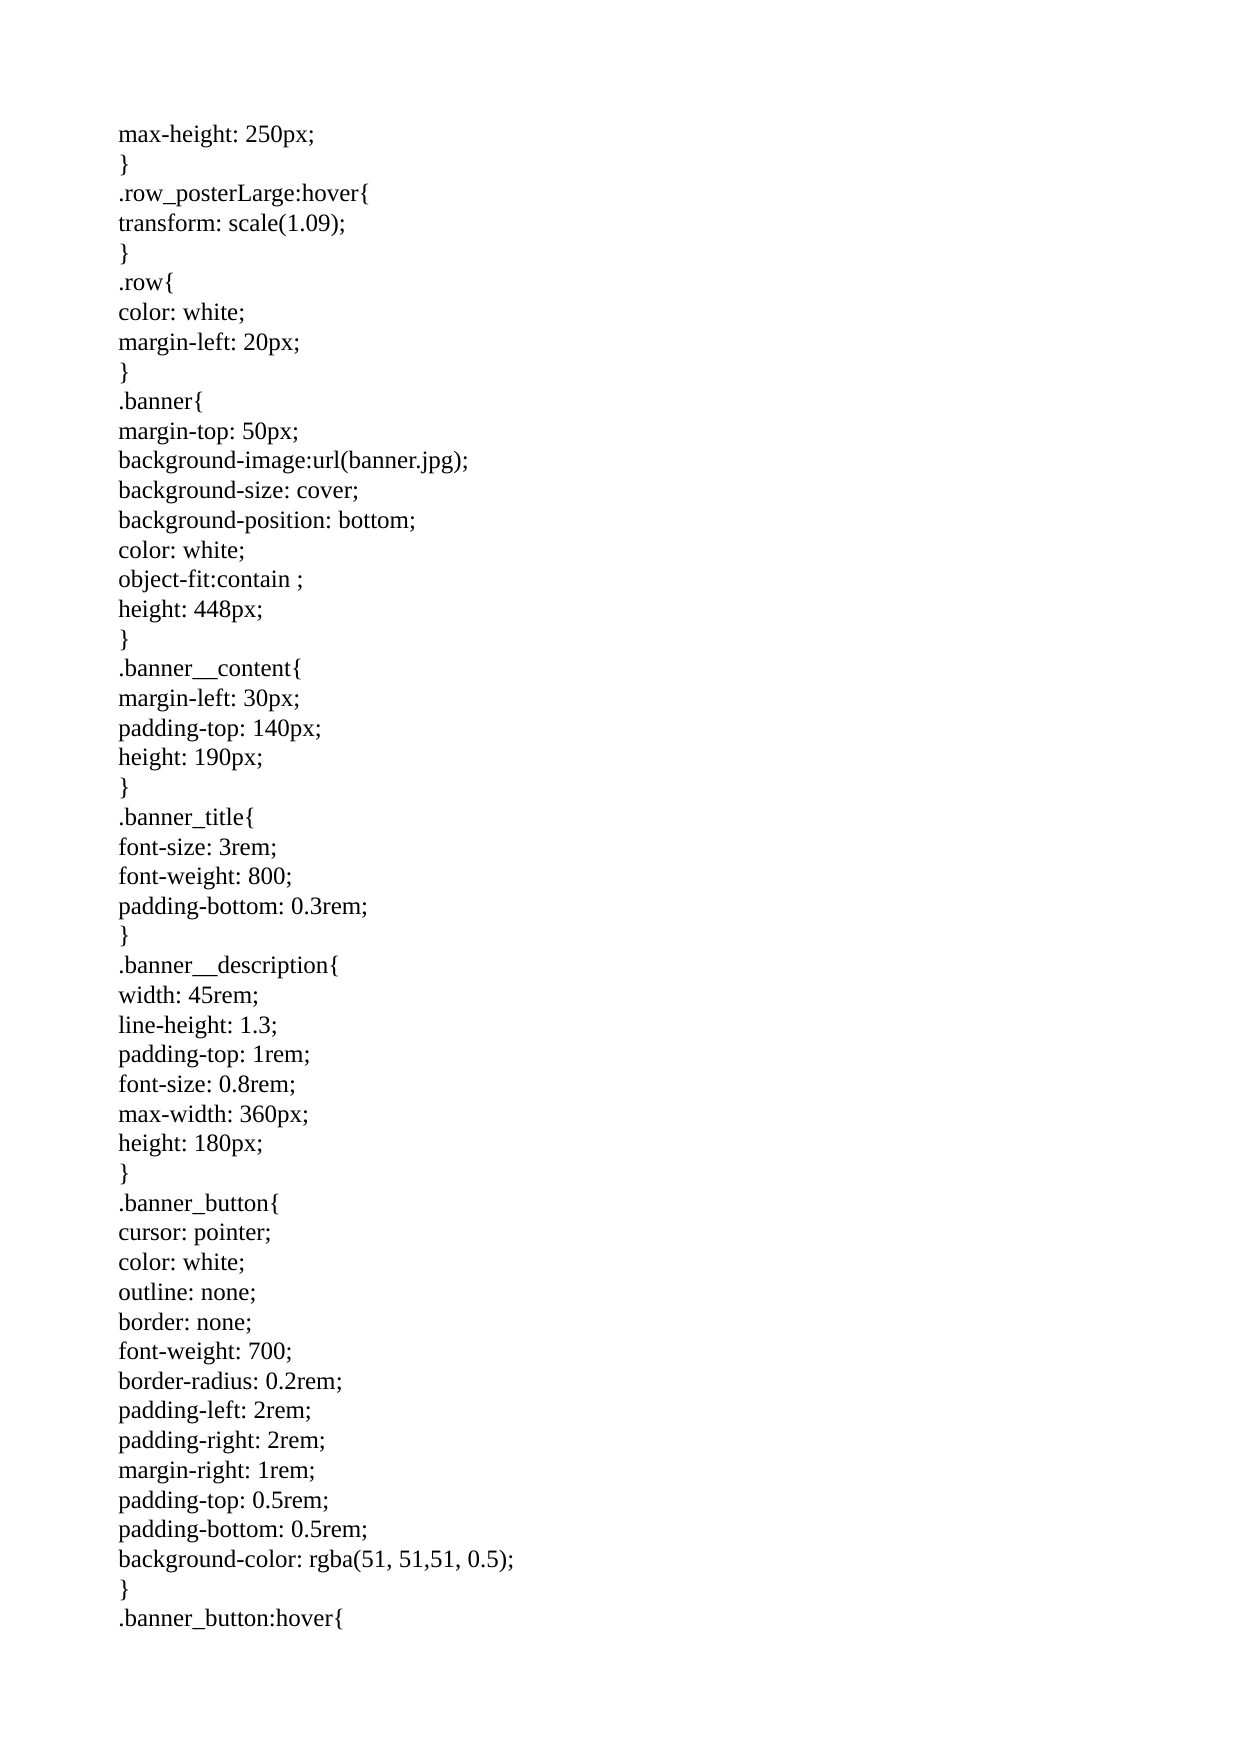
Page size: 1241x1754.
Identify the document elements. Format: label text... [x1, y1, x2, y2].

text } [118, 1157, 1122, 1187]
text .banner_button:hover{ [118, 1602, 1122, 1632]
text font-weight: 800; [118, 860, 1122, 890]
text margin-left: 30px; [118, 682, 1122, 712]
text } [118, 920, 1122, 949]
text } [118, 623, 1122, 652]
text color: white; [118, 296, 1122, 326]
text font-size: 3rem; [118, 831, 1122, 860]
text margin-left: 20px; [118, 326, 1122, 356]
text .banner_title{ [118, 801, 1122, 831]
text border: none; [118, 1306, 1122, 1335]
text margin-right: 1rem; [118, 1454, 1122, 1484]
text } [118, 356, 1122, 385]
text padding-top: 0.5rem; [118, 1484, 1122, 1513]
text max-width: 360px; [118, 1098, 1122, 1127]
text .row{ [118, 267, 1122, 296]
text padding-right: 2rem; [118, 1424, 1122, 1454]
text padding-bottom: 0.3rem; [118, 890, 1122, 920]
text transform: scale(1.09); [118, 207, 1122, 237]
text cursor: pointer; [118, 1217, 1122, 1246]
text margin-top: 50px; [118, 415, 1122, 445]
text padding-top: 140px; [118, 712, 1122, 742]
text color: white; [118, 534, 1122, 563]
text background-image:url(banner.jpg); [118, 445, 1122, 474]
text color: white; [118, 1246, 1122, 1276]
text } [118, 237, 1122, 267]
text } [118, 148, 1122, 177]
text padding-left: 2rem; [118, 1395, 1122, 1424]
text font-size: 0.8rem; [118, 1068, 1122, 1098]
text background-size: cover; [118, 474, 1122, 504]
text height: 190px; [118, 742, 1122, 771]
text height: 180px; [118, 1127, 1122, 1157]
text font-weight: 700; [118, 1335, 1122, 1365]
text padding-bottom: 0.5rem; [118, 1513, 1122, 1543]
text line-height: 1.3; [118, 1009, 1122, 1038]
text object-fit:contain ; [118, 563, 1122, 593]
text } [118, 1573, 1122, 1602]
text background-color: rgba(51, 51,51, 0.5); [118, 1543, 1122, 1573]
text max-height: 250px; [118, 118, 1122, 148]
text padding-top: 1rem; [118, 1038, 1122, 1068]
text .row_posterLarge:hover{ [118, 177, 1122, 207]
text border-radius: 0.2rem; [118, 1365, 1122, 1395]
text .banner__description{ [118, 949, 1122, 979]
text background-position: bottom; [118, 504, 1122, 534]
text height: 448px; [118, 593, 1122, 623]
text outline: none; [118, 1276, 1122, 1306]
text width: 45rem; [118, 979, 1122, 1009]
text .banner_button{ [118, 1187, 1122, 1217]
text .banner{ [118, 385, 1122, 415]
text } [118, 771, 1122, 801]
text .banner__content{ [118, 652, 1122, 682]
